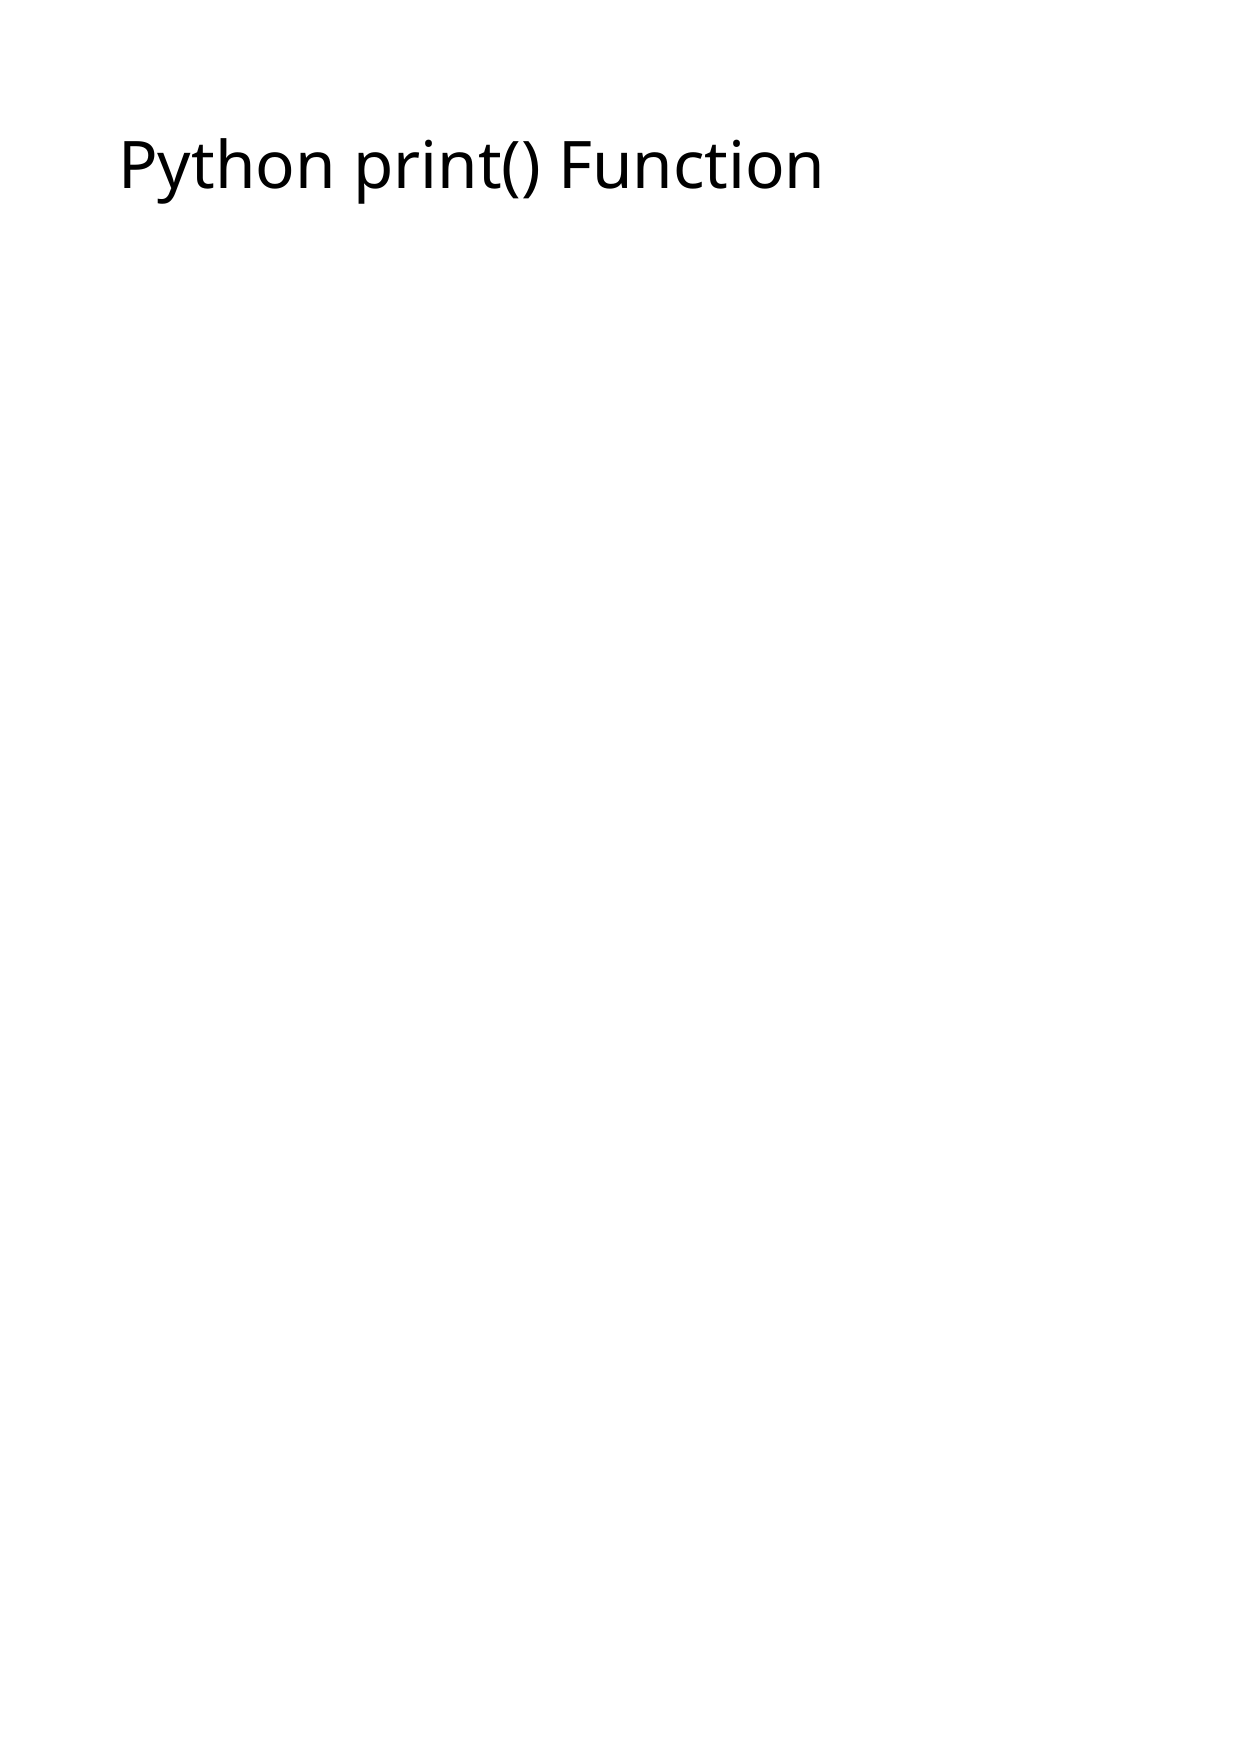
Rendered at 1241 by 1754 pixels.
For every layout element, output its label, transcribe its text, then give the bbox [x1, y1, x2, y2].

subtitle Python print() Function [118, 118, 1122, 207]
